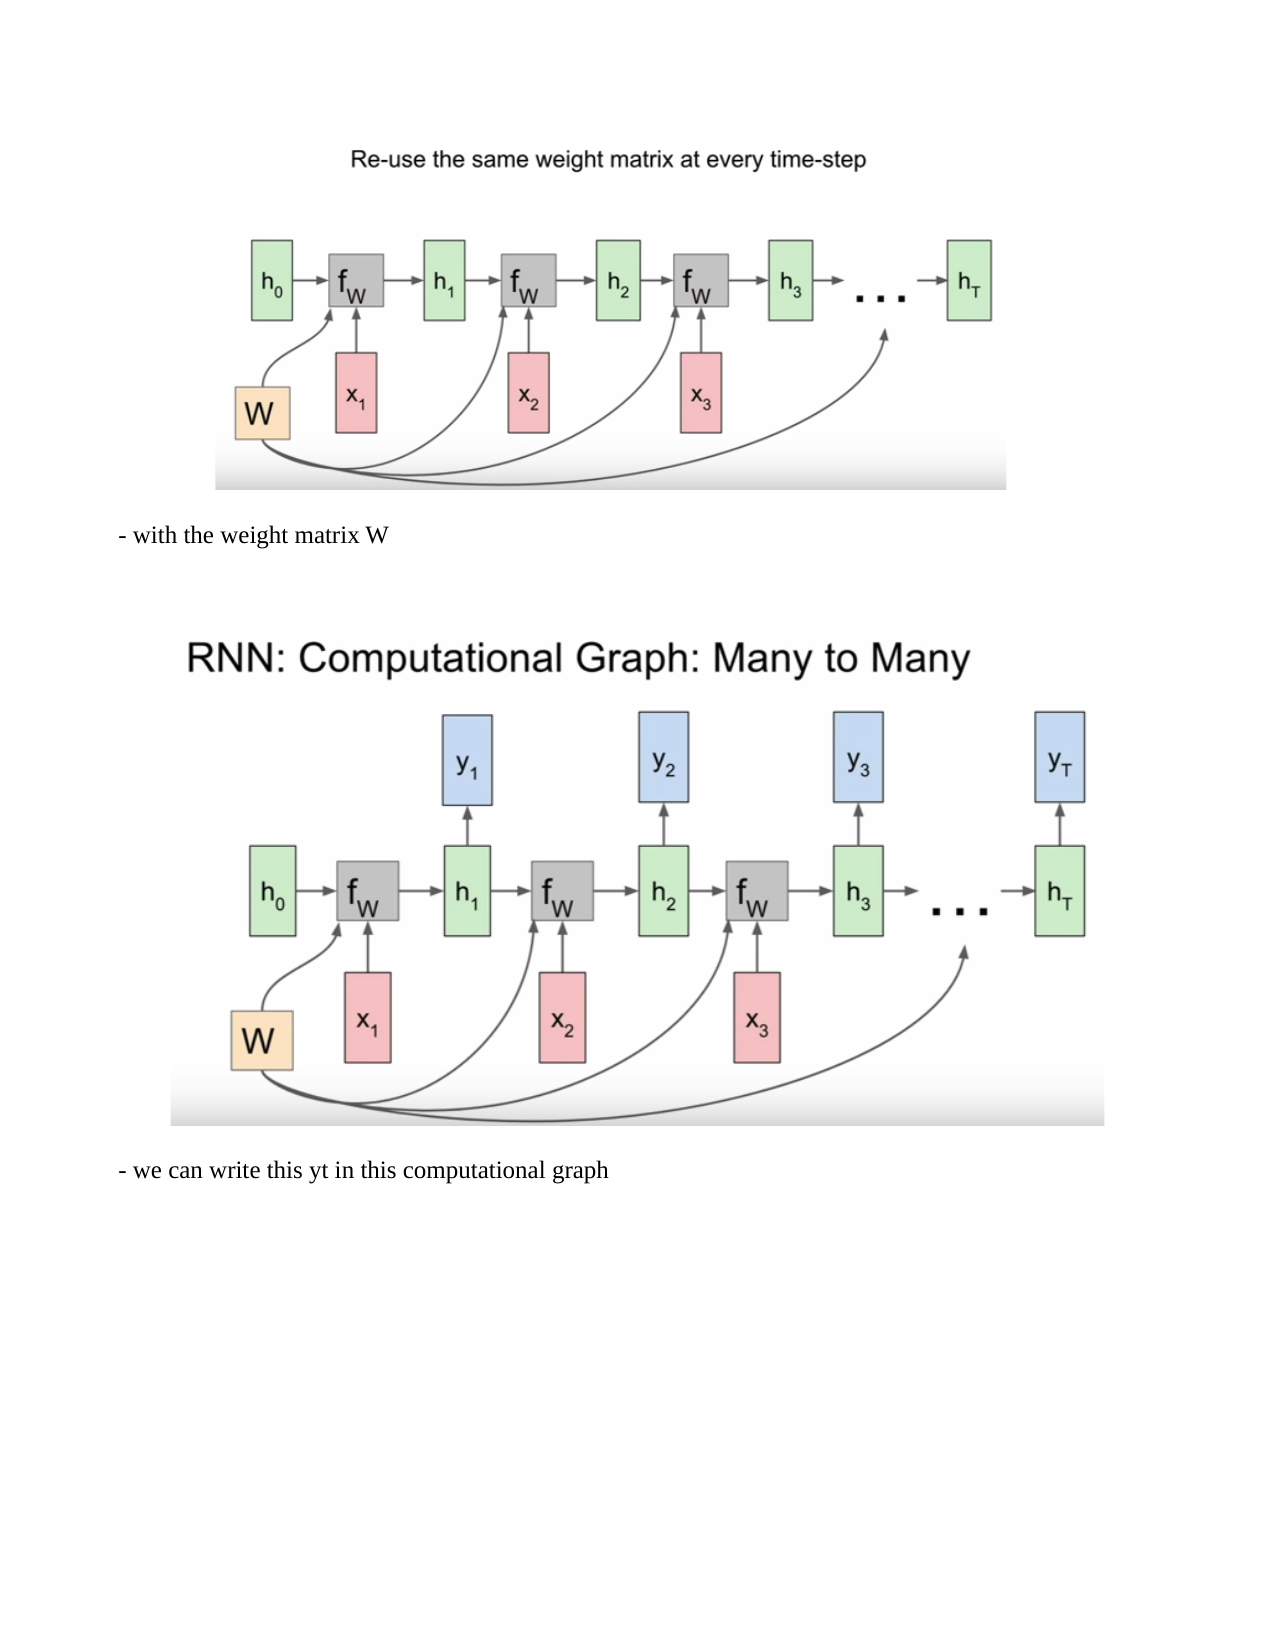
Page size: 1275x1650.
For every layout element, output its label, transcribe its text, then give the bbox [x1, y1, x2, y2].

text - with the weight matrix W [118, 521, 1157, 549]
picture [170, 635, 1105, 1126]
picture [215, 149, 1007, 490]
text - we can write this yt in this computational graph [118, 1155, 1157, 1183]
